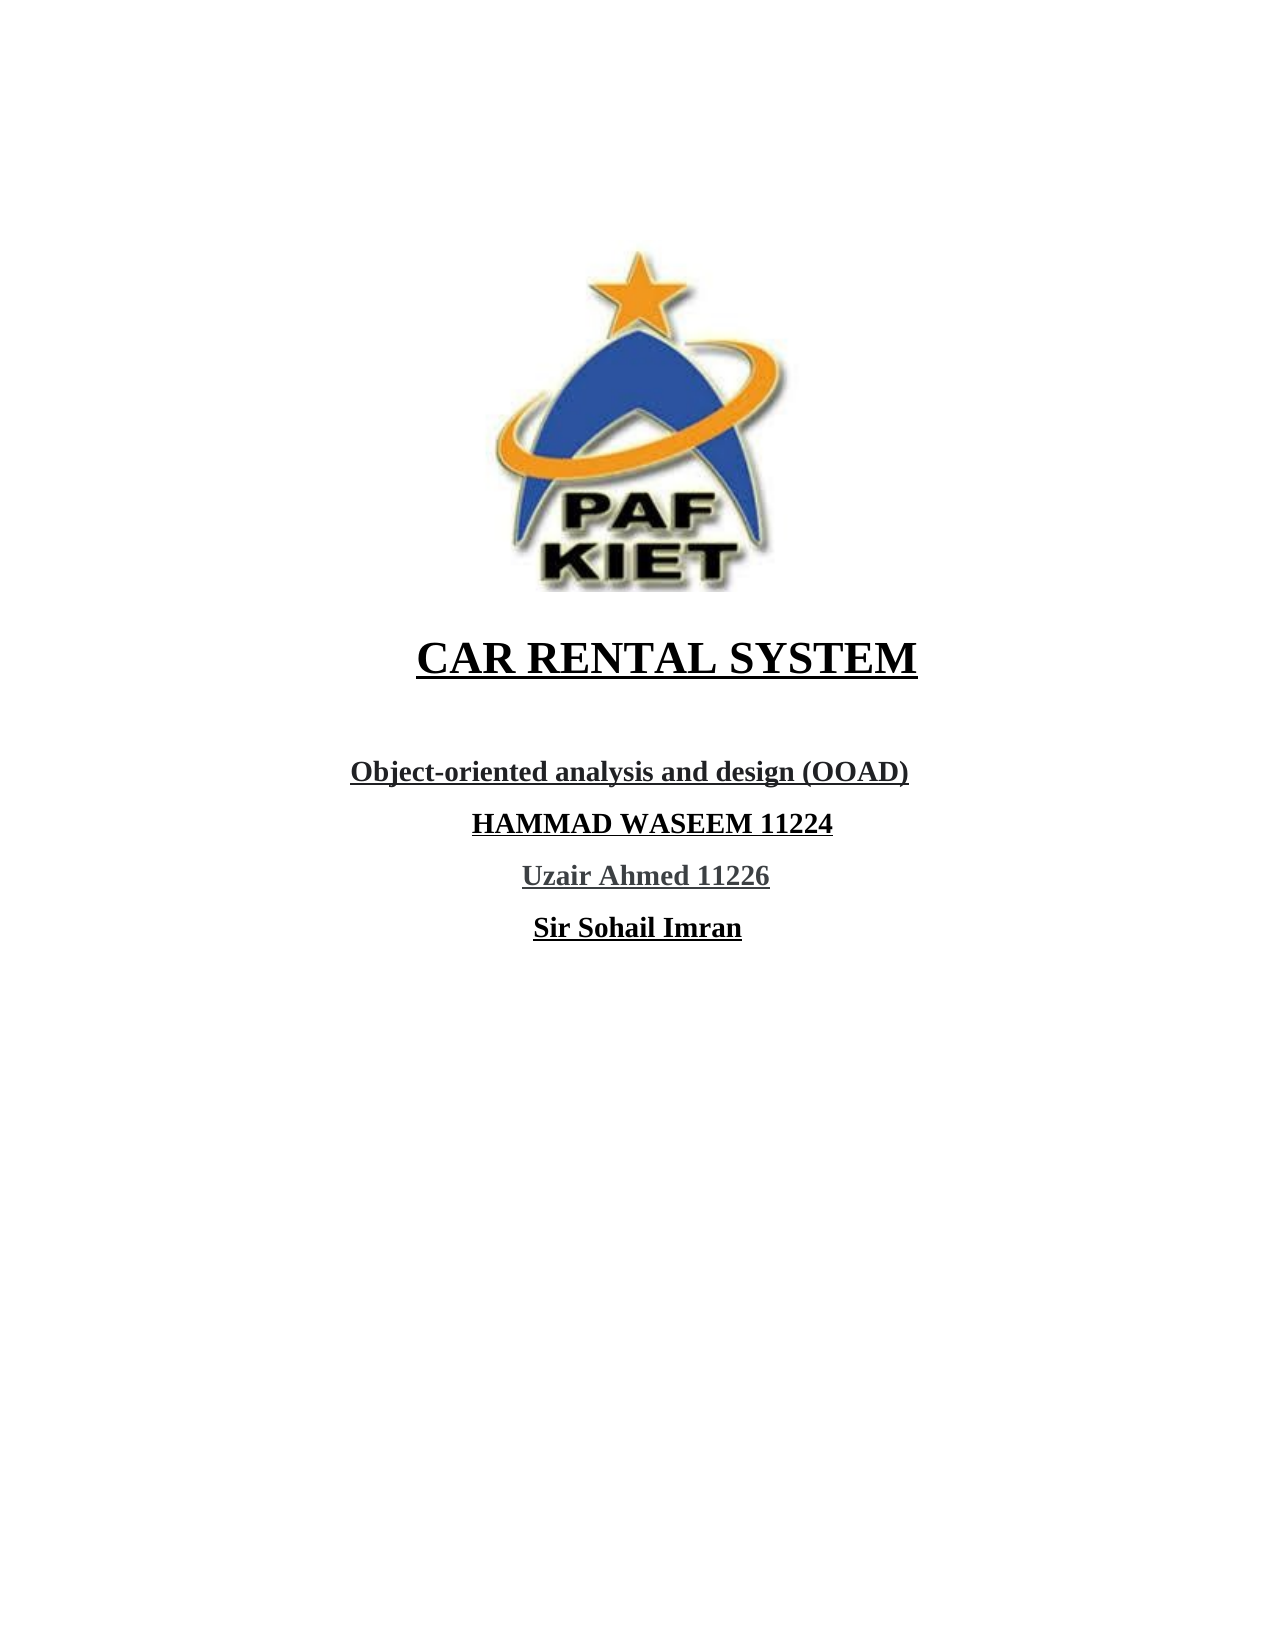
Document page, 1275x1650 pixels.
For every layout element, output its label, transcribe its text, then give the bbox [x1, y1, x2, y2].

text Object-oriented analysis and design (OOAD) [150, 754, 916, 788]
text Uzair Ahmed 11226 Sir Sohail Imran [522, 858, 798, 944]
text CAR RENTAL SYSTEM [150, 631, 918, 683]
text HAMMAD WASEEM 11224 [472, 806, 1133, 839]
